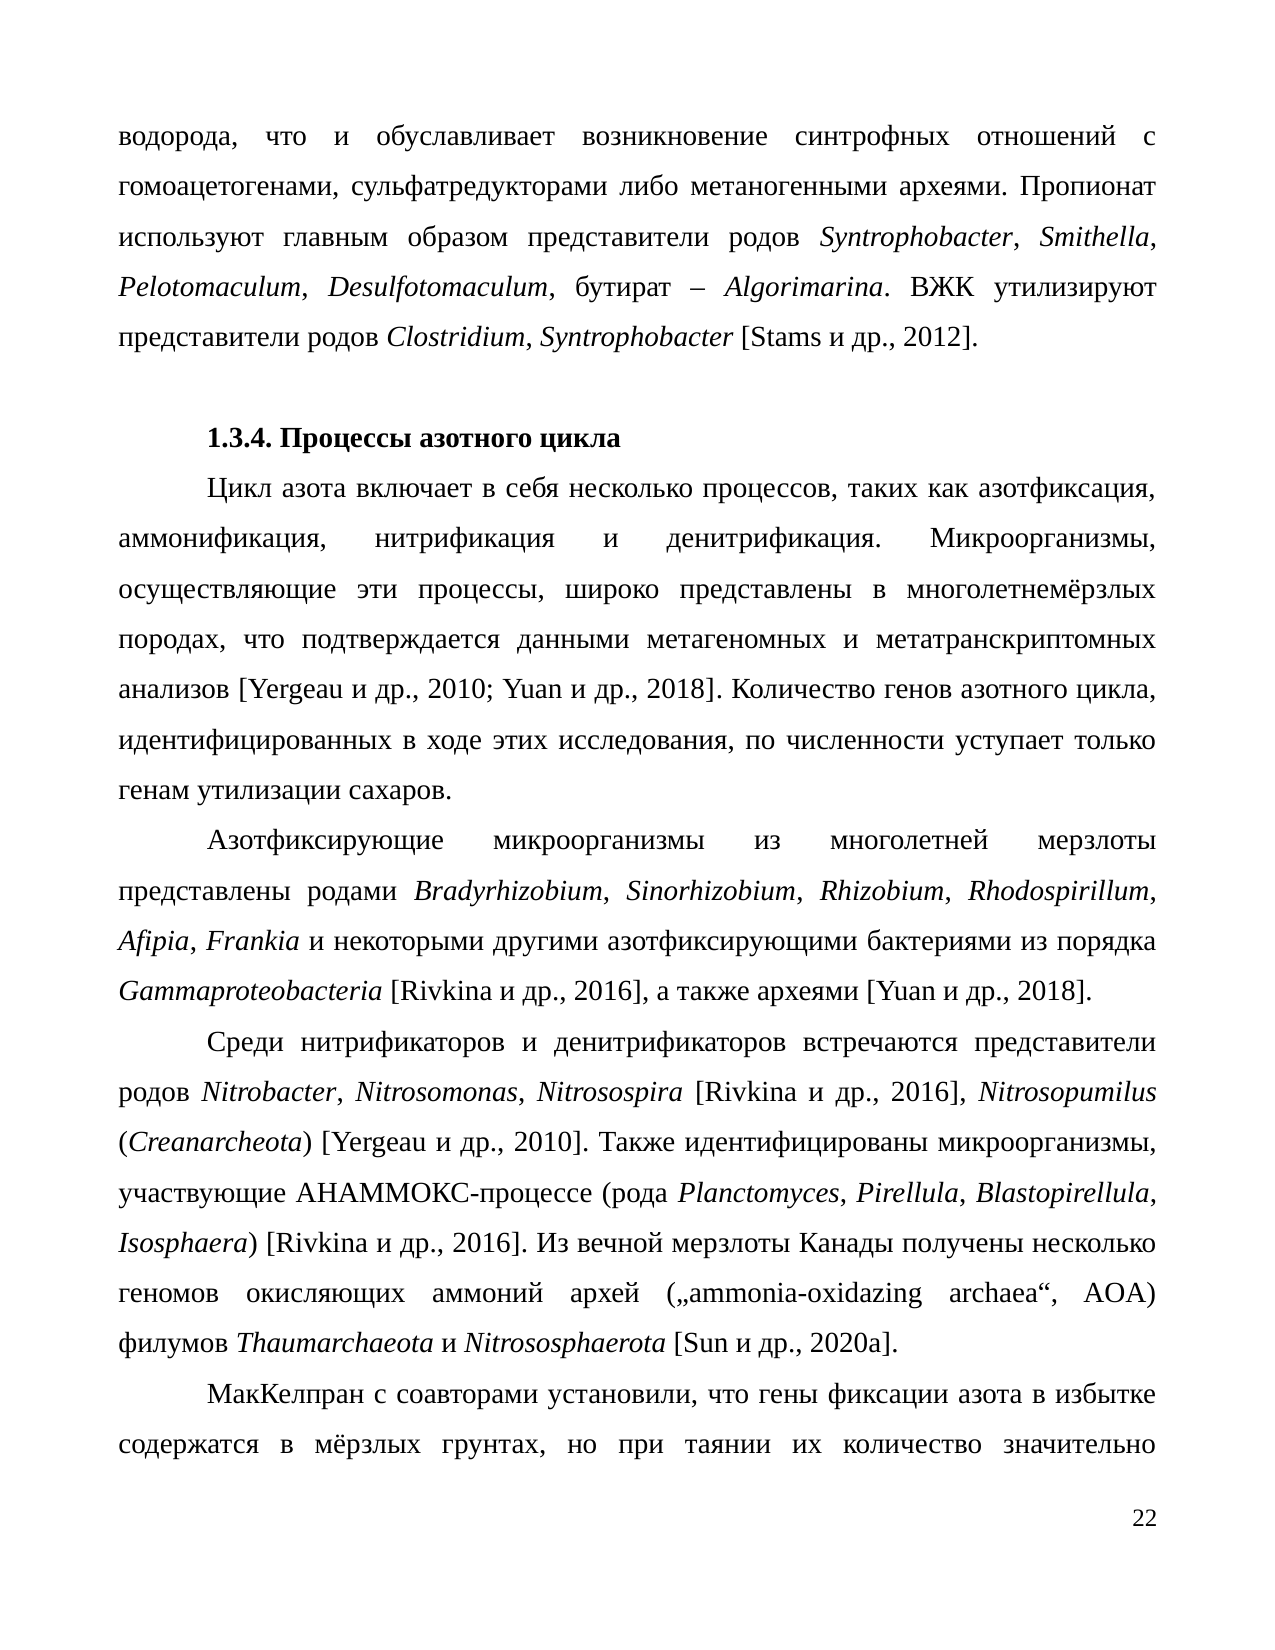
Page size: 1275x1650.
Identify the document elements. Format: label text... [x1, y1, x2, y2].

text МакКелпран с соавторами установили, что гены фиксации азота в избытке содержатся в мёрзлых грунтах, но при таянии их количество значительно [118, 1376, 1157, 1460]
text Цикл азота включает в себя несколько процессов, таких как азотфиксация, аммонификация, нитрификация и денитрификация. Микроорганизмы, осуществляющие эти процессы, широко представлены в многолетнемёрзлых породах, что подтверждается данными метагеномных и метатранскриптомных анализов [Yergeau и др., 2010; Yuan и др., 2018]⁠. Количество генов азотного цикла, идентифицированных в ходе этих исследования, по численности уступает только генам утилизации сахаров. [118, 470, 1157, 806]
text Среди нитрификаторов и денитрификаторов встречаются представители родов Nitrobacter, Nitrosomonas, Nitrosospira [Rivkina и др., 2016]⁠, Nitrosopumilus (Creanarcheota) [Yergeau и др., 2010]⁠. Также идентифицированы микроорганизмы, участвующие АНАММОКС-процессе (рода Planctomyces, Pirellula, Blastopirellula, Isosphaera) [Rivkina и др., 2016]⁠. Из вечной мерзлоты Канады получены несколько геномов окисляющих аммоний архей („ammonia-oxidazing archaea“, AOA) филумов Thaumarchaeota и Nitrososphaerota [Sun и др., 2020a]⁠. [118, 1024, 1157, 1359]
text Азотфиксирующие микроорганизмы из многолетней мерзлоты представлены родами Bradyrhizobium, Sinorhizobium, Rhizobium, Rhodospirillum, Afipia, Frankia и некоторыми другими азотфиксирующими бактериями из порядка Gammaproteobacteria [Rivkina и др., 2016]⁠, а также археями [Yuan и др., 2018]⁠. [118, 822, 1157, 1007]
text 1.3.4. Процессы азотного цикла [118, 420, 1157, 453]
text водорода, что и обуславливает возникновение синтрофных отношений с гомоацетогенами, сульфатредукторами либо метаногенными археями. Пропионат используют главным образом представители родов Syntrophobacter, Smithella, Pelotomaculum, Desulfotomaculum, бутират – Algorimarina. ВЖК утилизируют представители родов Clostridium, Syntrophobacter [Stams и др., 2012]⁠. [118, 118, 1157, 353]
